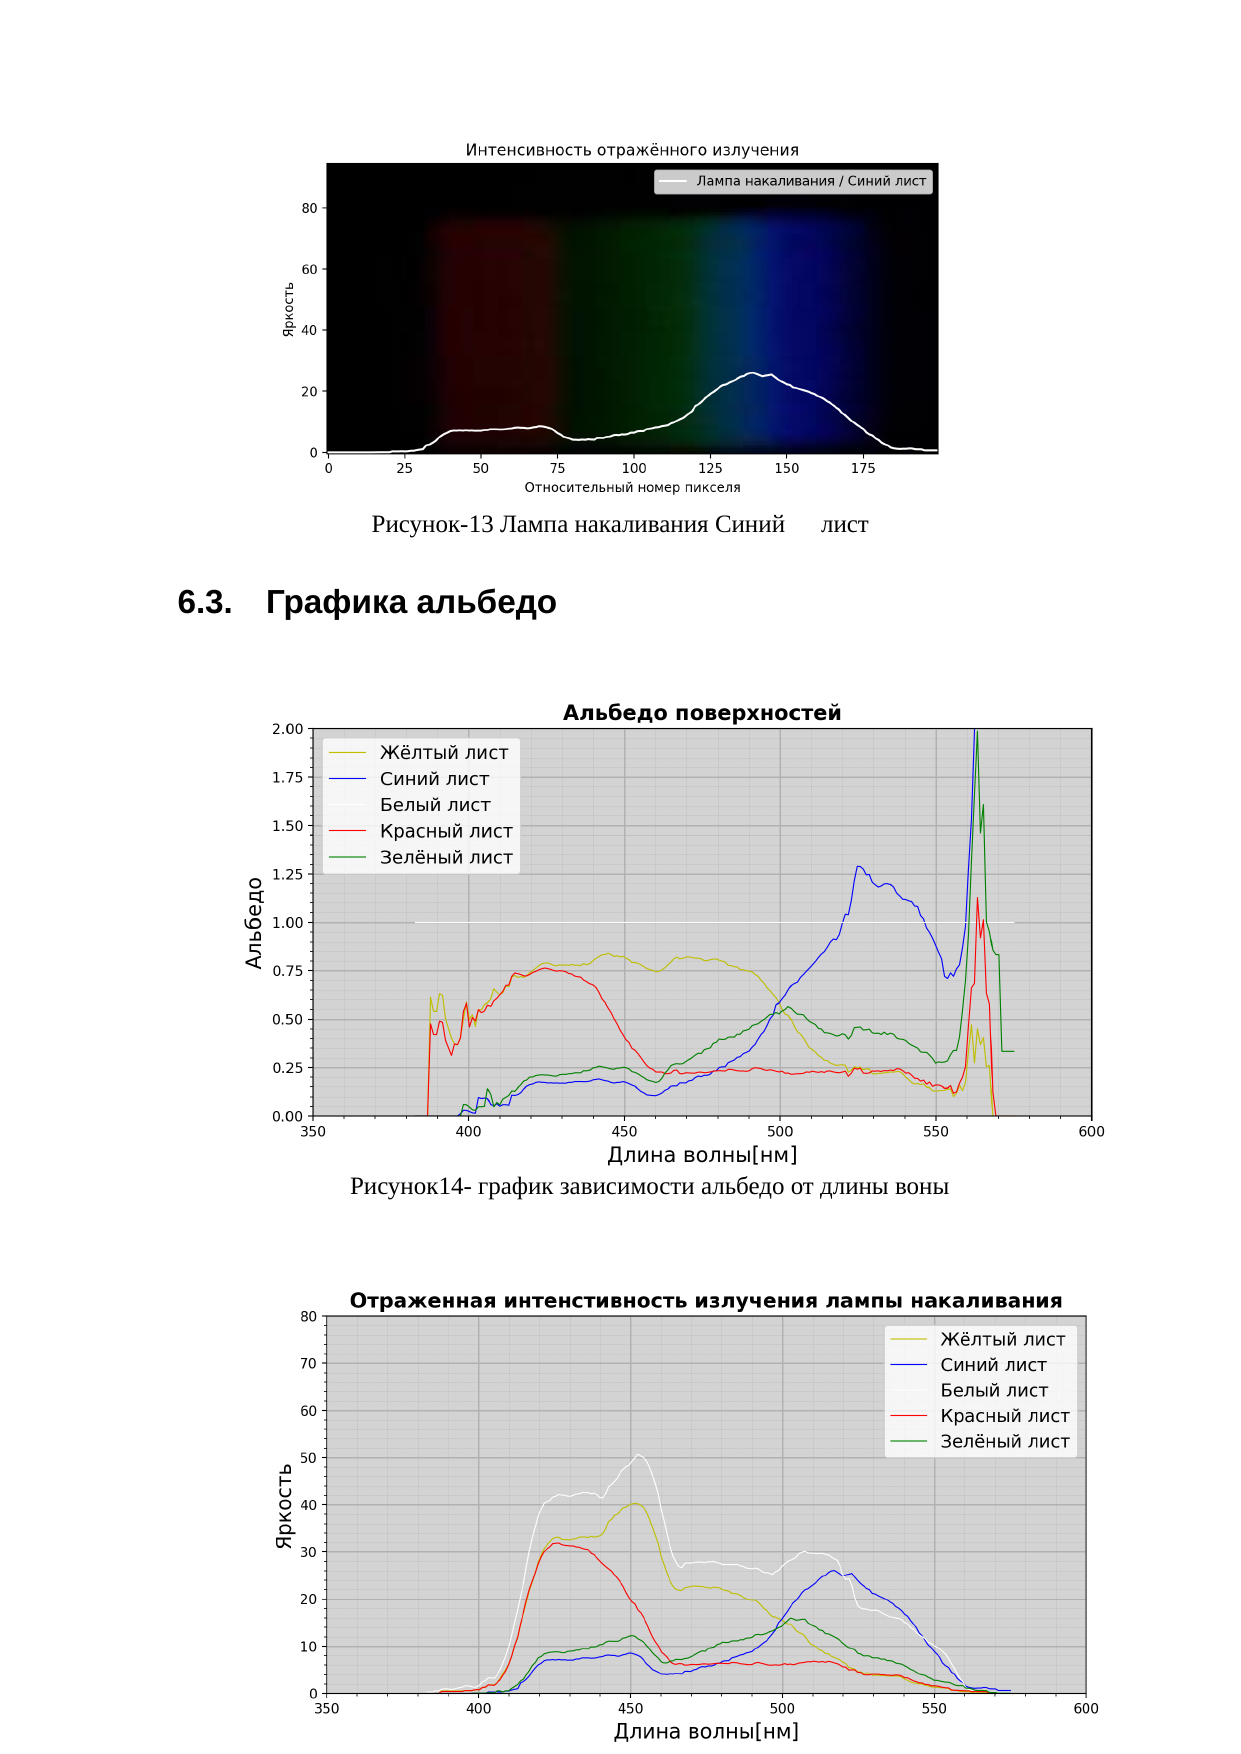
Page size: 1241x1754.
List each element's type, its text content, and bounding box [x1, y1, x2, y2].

picture [187, 668, 1192, 1171]
subtitle Графика альбедо [118, 582, 1122, 620]
text Рисунок-13 Лампа накаливания Синий лист [118, 118, 1122, 538]
picture [204, 1257, 1184, 1747]
picture [149, 118, 1092, 495]
text Рисунок14- график зависимости альбедо от длины воны [118, 712, 1122, 1200]
